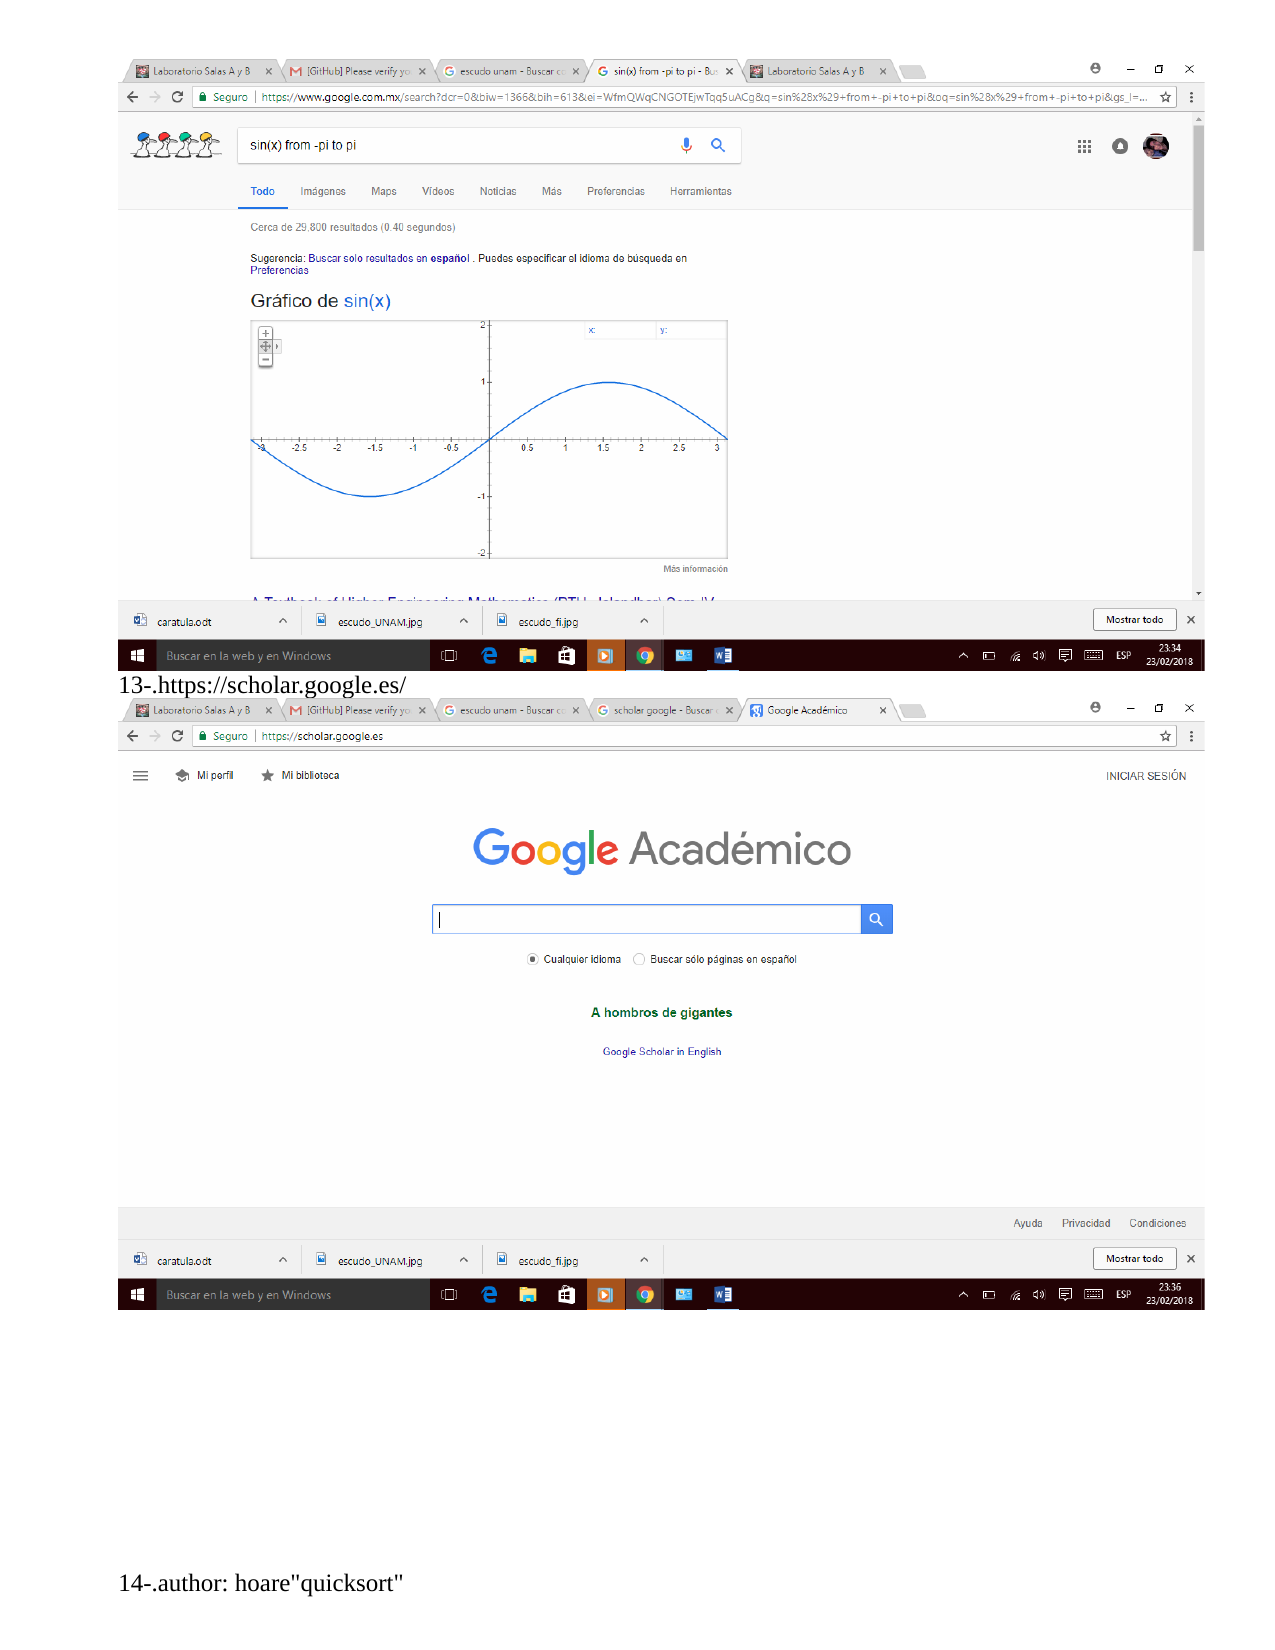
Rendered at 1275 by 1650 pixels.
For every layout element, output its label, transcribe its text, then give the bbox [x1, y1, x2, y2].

text 14-.author: hoare"quicksort" [118, 1568, 1205, 1597]
text 13-.https://scholar.google.es/ [118, 671, 1205, 698]
